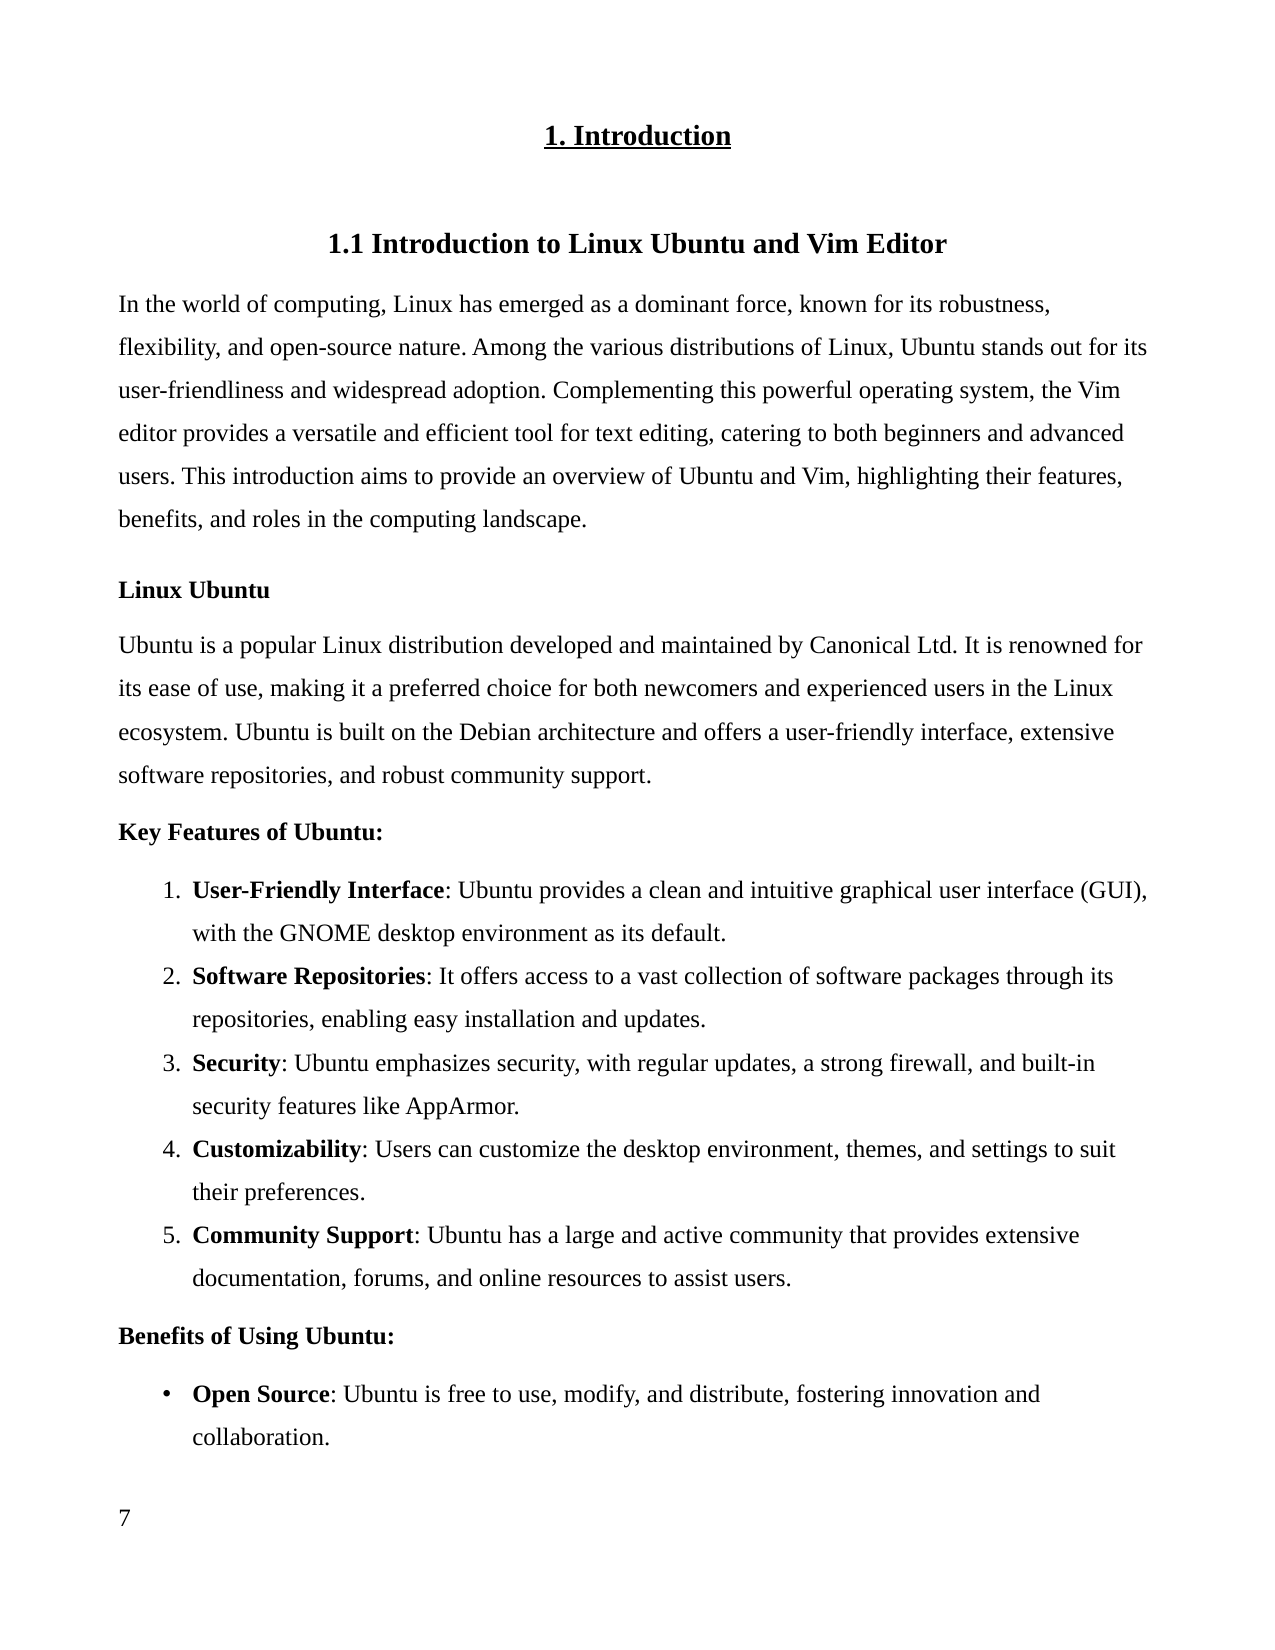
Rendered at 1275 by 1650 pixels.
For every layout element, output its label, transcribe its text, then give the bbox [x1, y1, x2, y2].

list Community Support: Ubuntu has a large and active community that provides extensive documentation, forums, and online resources to assist users. [162, 1220, 1157, 1292]
text 1. Introduction [118, 118, 1157, 152]
list Open Source: Ubuntu is free to use, modify, and distribute, fostering innovation and collaboration. [162, 1379, 1157, 1451]
subtitle Linux Ubuntu [118, 575, 1157, 603]
list User-Friendly Interface: Ubuntu provides a clean and intuitive graphical user interface (GUI), with the GNOME desktop environment as its default. [162, 875, 1157, 947]
text Benefits of Using Ubuntu: [118, 1321, 1157, 1350]
text Ubuntu is a popular Linux distribution developed and maintained by Canonical Ltd. It is renowned for its ease of use, making it a preferred choice for both newcomers and experienced users in the Linux ecosystem. Ubuntu is built on the Debian architecture and offers a user-friendly interface, extensive software repositories, and robust community support. [118, 630, 1157, 788]
list Software Repositories: It offers access to a vast collection of software packages through its repositories, enabling easy installation and updates. [162, 961, 1157, 1033]
list Customizability: Users can customize the desktop environment, themes, and settings to suit their preferences. [162, 1134, 1157, 1206]
text In the world of computing, Linux has emerged as a dominant force, known for its robustness, flexibility, and open-source nature. Among the various distributions of Linux, Ubuntu stands out for its user-friendliness and widespread adoption. Complementing this powerful operating system, the Vim editor provides a versatile and efficient tool for text editing, catering to both beginners and advanced users. This introduction aims to provide an overview of Ubuntu and Vim, highlighting their features, benefits, and roles in the computing landscape. [118, 289, 1157, 533]
text Key Features of Ubuntu: [118, 817, 1157, 846]
list Security: Ubuntu emphasizes security, with regular updates, a strong firewall, and built-in security features like AppArmor. [162, 1048, 1157, 1119]
subtitle 1.1 Introduction to Linux Ubuntu and Vim Editor [118, 226, 1157, 260]
